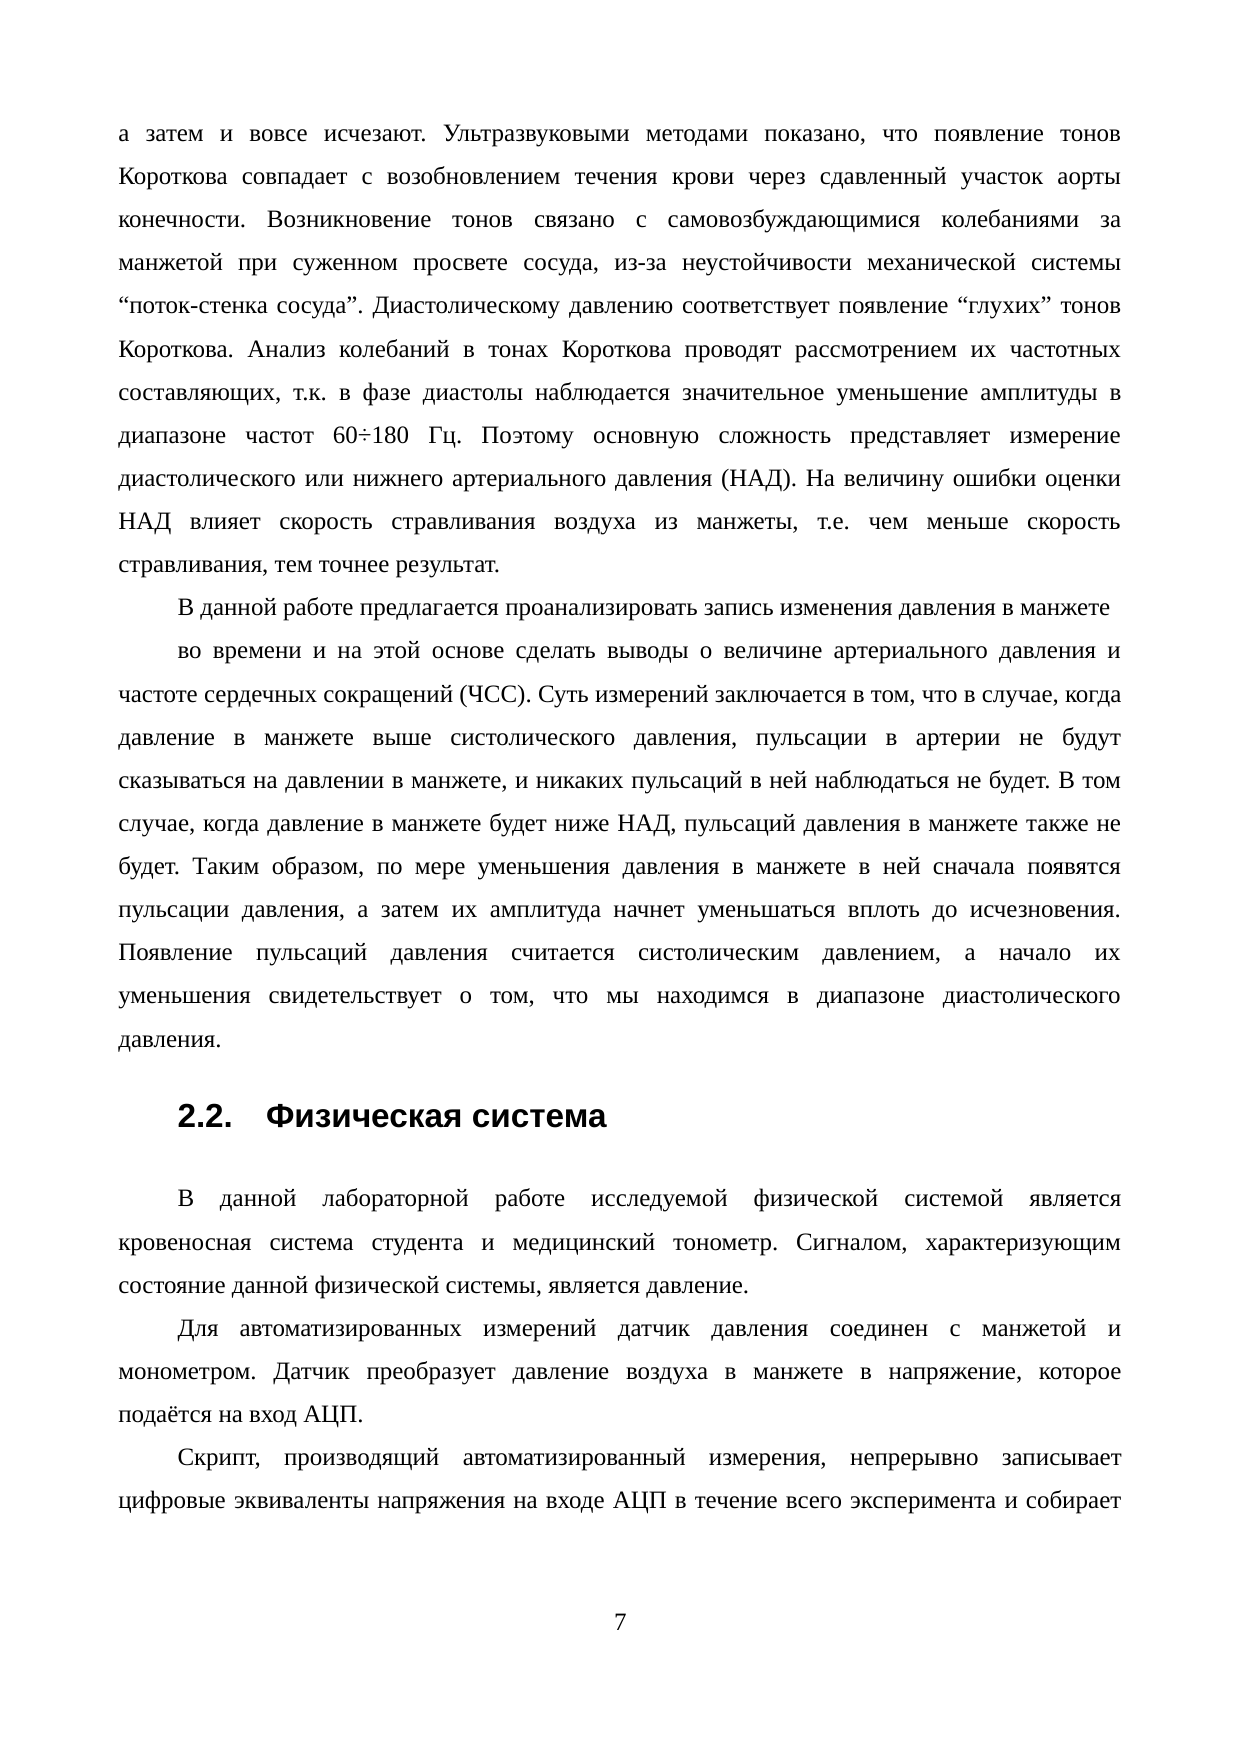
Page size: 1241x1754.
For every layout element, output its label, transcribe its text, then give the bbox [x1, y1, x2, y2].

text а затем и вовсе исчезают. Ультразвуковыми методами показано, что появление тонов Короткова совпадает с возобновлением течения крови через сдавленный участок аорты конечности. Возникновение тонов связано с самовозбуждающимися колебаниями за манжетой при суженном просвете сосуда, из-за неустойчивости механической системы “поток-стенка сосуда”. Диастолическому давлению соответствует появление “глухих” тонов Короткова. Анализ колебаний в тонах Короткова проводят рассмотрением их частотных составляющих, т.к. в фазе диастолы наблюдается значительное уменьшение амплитуды в диапазоне частот 60÷180 Гц. Поэтому основную сложность представляет измерение диастолического или нижнего артериального давления (НАД). На величину ошибки оценки НАД влияет скорость стравливания воздуха из манжеты, т.е. чем меньше скорость стравливания, тем точнее результат. [118, 118, 1122, 578]
text В данной работе предлагается проанализировать запись изменения давления в манжете [118, 592, 1122, 621]
text Скрипт, производящий автоматизированный измерения, непрерывно записывает цифровые эквиваленты напряжения на входе АЦП в течение всего эксперимента и собирает [118, 1442, 1122, 1514]
text Для автоматизированных измерений датчик давления соединен с манжетой и монометром. Датчик преобразует давление воздуха в манжете в напряжение, которое подаётся на вход АЦП. [118, 1313, 1122, 1428]
text В данной лабораторной работе исследуемой физической системой является кровеносная система студента и медицинский тонометр. Сигналом, характеризующим состояние данной физической системы, является давление. [118, 1183, 1122, 1298]
text во времени и на этой основе сделать выводы о величине артериального давления и частоте сердечных сокращений (ЧСС). Суть измерений заключается в том, что в случае, когда давление в манжете выше систолического давления, пульсации в артерии не будут сказываться на давлении в манжете, и никаких пульсаций в ней наблюдаться не будет. В том случае, когда давление в манжете будет ниже НАД, пульсаций давления в манжете также не будет. Таким образом, по мере уменьшения давления в манжете в ней сначала появятся пульсации давления, а затем их амплитуда начнет уменьшаться вплоть до исчезновения. Появление пульсаций давления считается систолическим давлением, а начало их уменьшения свидетельствует о том, что мы находимся в диапазоне диастолического давления. [118, 636, 1122, 1052]
subtitle Физическая система [118, 1096, 1122, 1135]
